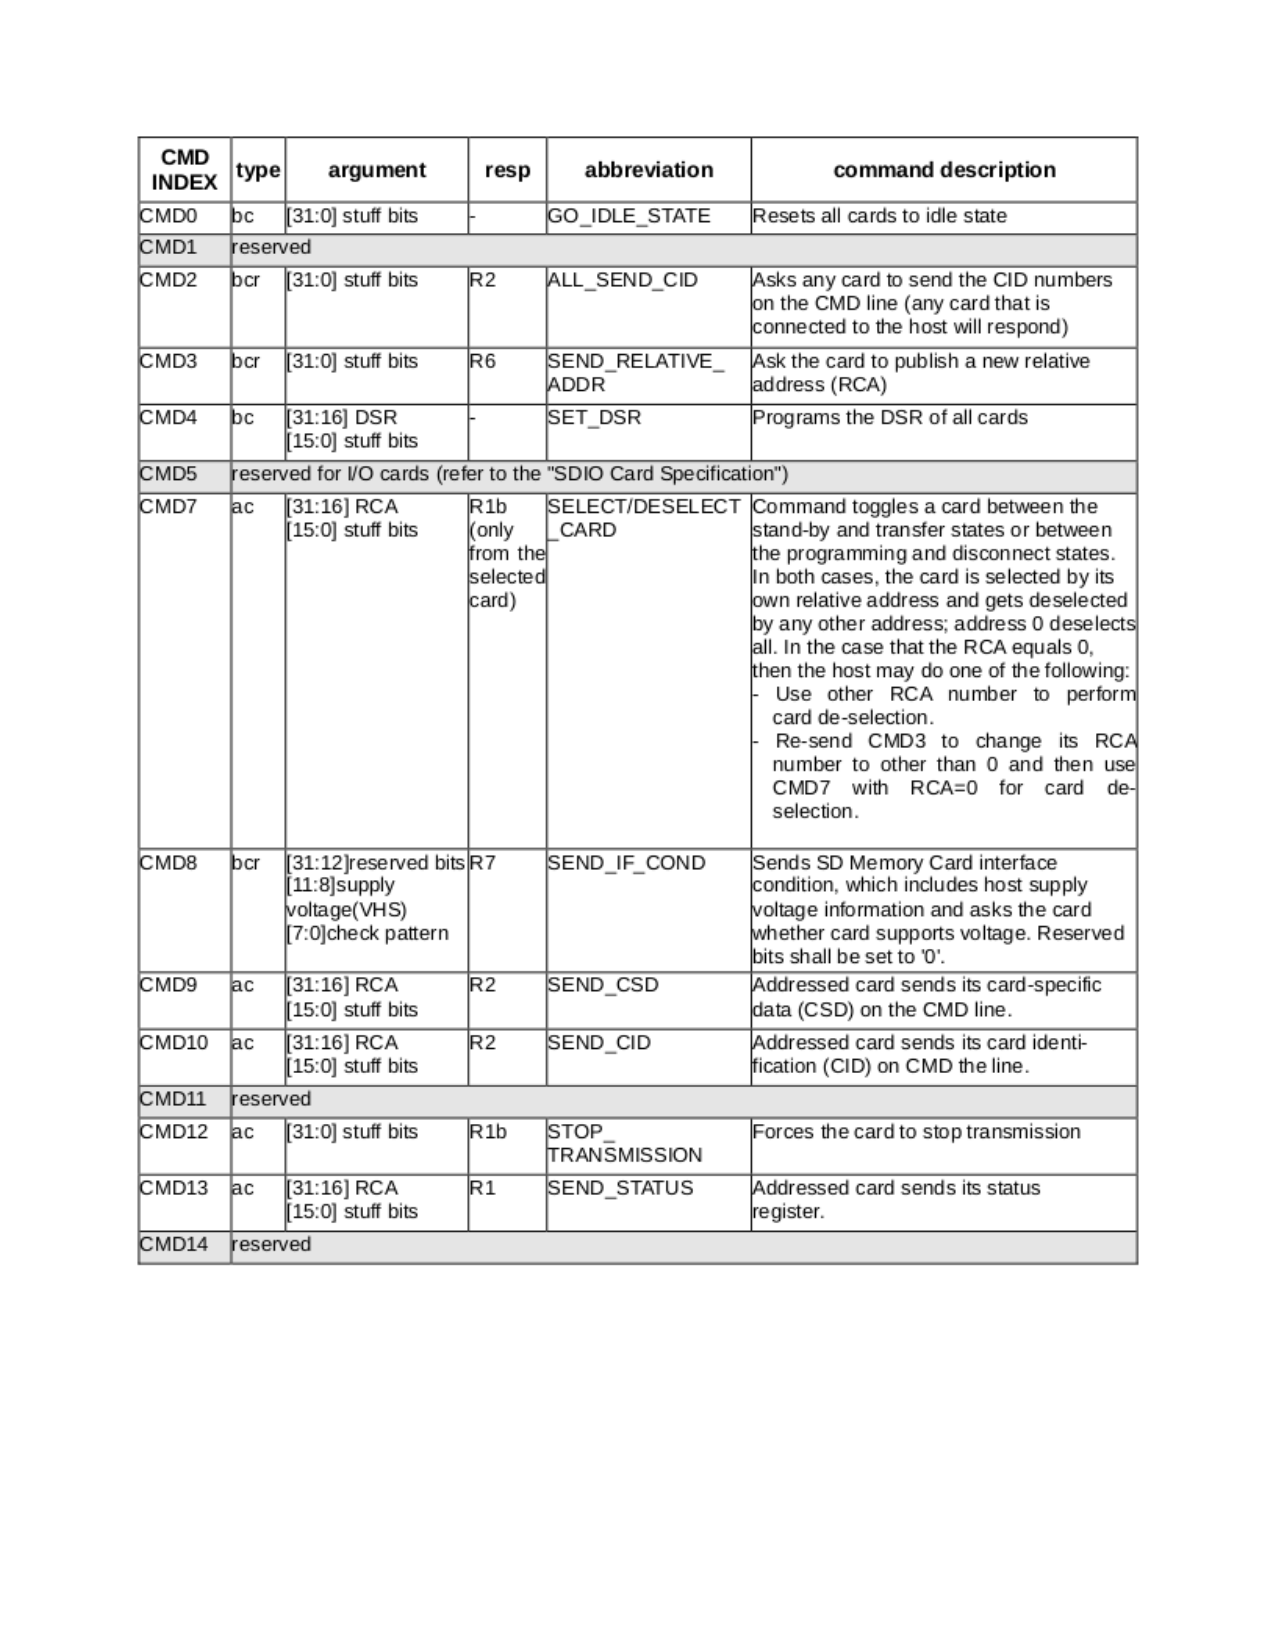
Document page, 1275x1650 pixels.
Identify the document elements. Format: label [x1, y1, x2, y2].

picture [119, 118, 1156, 1284]
